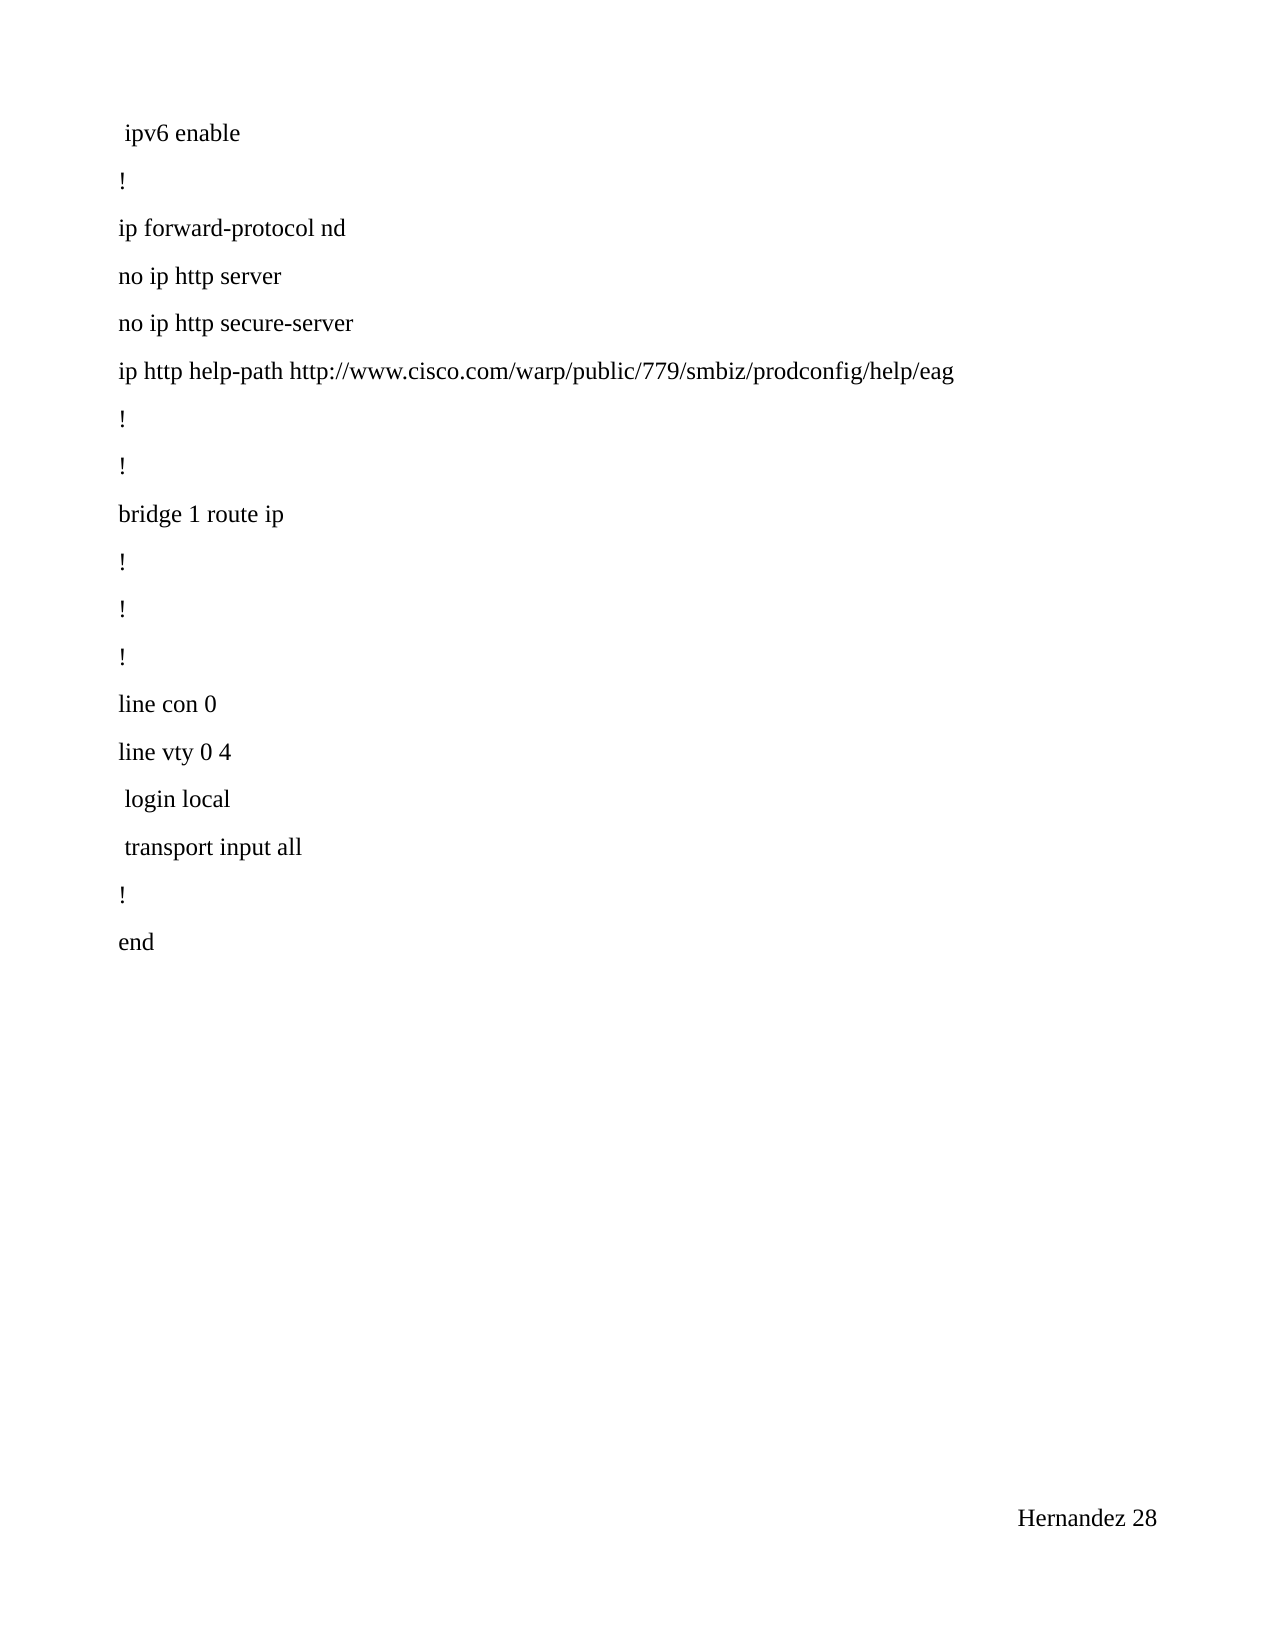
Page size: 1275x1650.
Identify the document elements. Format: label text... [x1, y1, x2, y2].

text ! [118, 594, 1157, 623]
text login local [118, 784, 1157, 813]
text transport input all [118, 832, 1157, 861]
text ! [118, 404, 1157, 432]
text ! [118, 547, 1157, 575]
text bridge 1 route ip [118, 499, 1157, 528]
text end [118, 927, 1157, 956]
text no ip http secure-server [118, 308, 1157, 337]
text ip forward-protocol nd [118, 213, 1157, 242]
text line con 0 [118, 689, 1157, 718]
text ip http help-path http://www.cisco.com/warp/public/779/smbiz/prodconfig/help/eag [118, 356, 1157, 385]
text ! [118, 880, 1157, 908]
text line vty 0 4 [118, 737, 1157, 766]
text ! [118, 166, 1157, 194]
text ! [118, 451, 1157, 480]
text no ip http server [118, 261, 1157, 290]
text ! [118, 642, 1157, 671]
text ipv6 enable [118, 118, 1157, 147]
